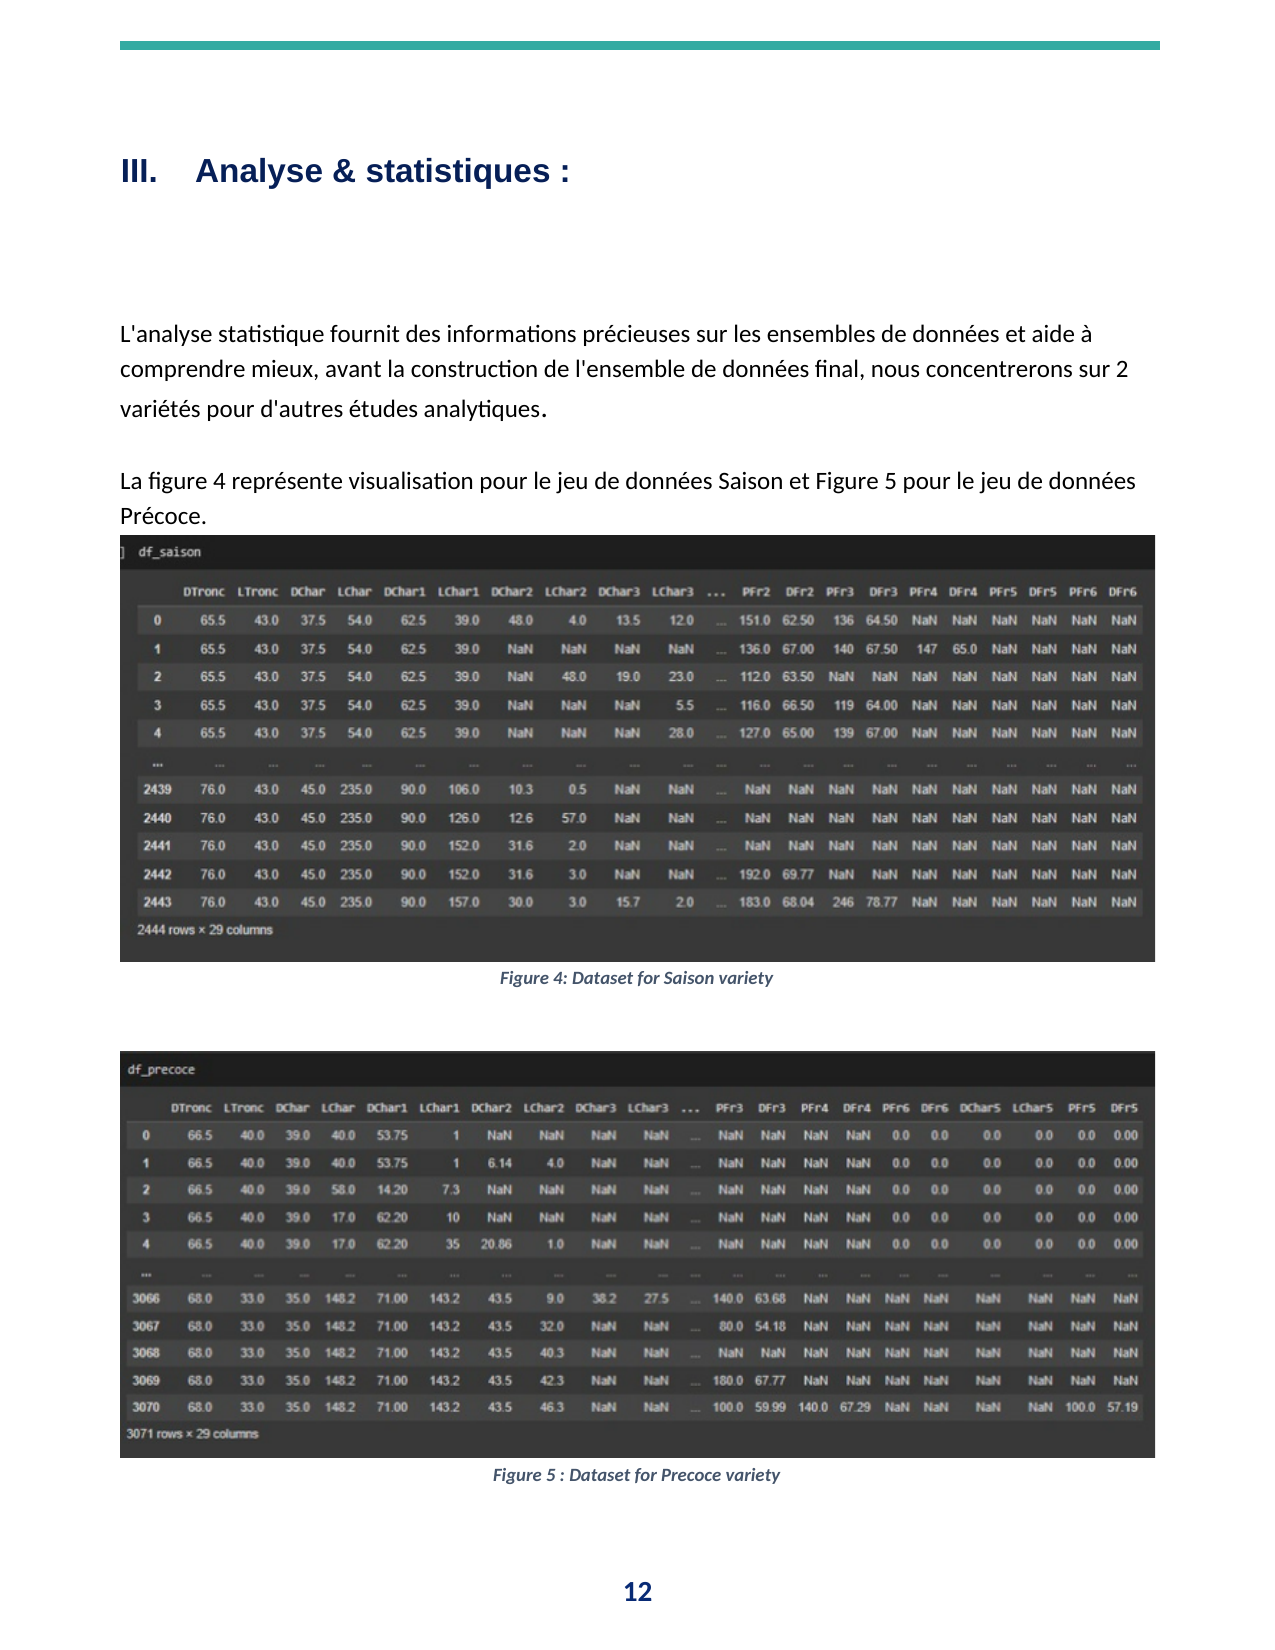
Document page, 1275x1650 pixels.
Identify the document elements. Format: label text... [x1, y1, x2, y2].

text La figure 4 représente visualisation pour le jeu de données Saison et Figure 5 pour le jeu de données Précoce. [120, 465, 1155, 531]
text Figure 4: Dataset for Saison variety [120, 966, 1155, 989]
text Figure 5 : Dataset for Precoce variety [120, 1463, 1155, 1486]
text L'analyse statistique fournit des informations précieuses sur les ensembles de données et aide à comprendre mieux, avant la construction de l'ensemble de données final, nous concentrerons sur 2 variétés pour d'autres études analytiques. [120, 318, 1155, 425]
subtitle Analyse & statistiques : [157, 152, 1155, 190]
